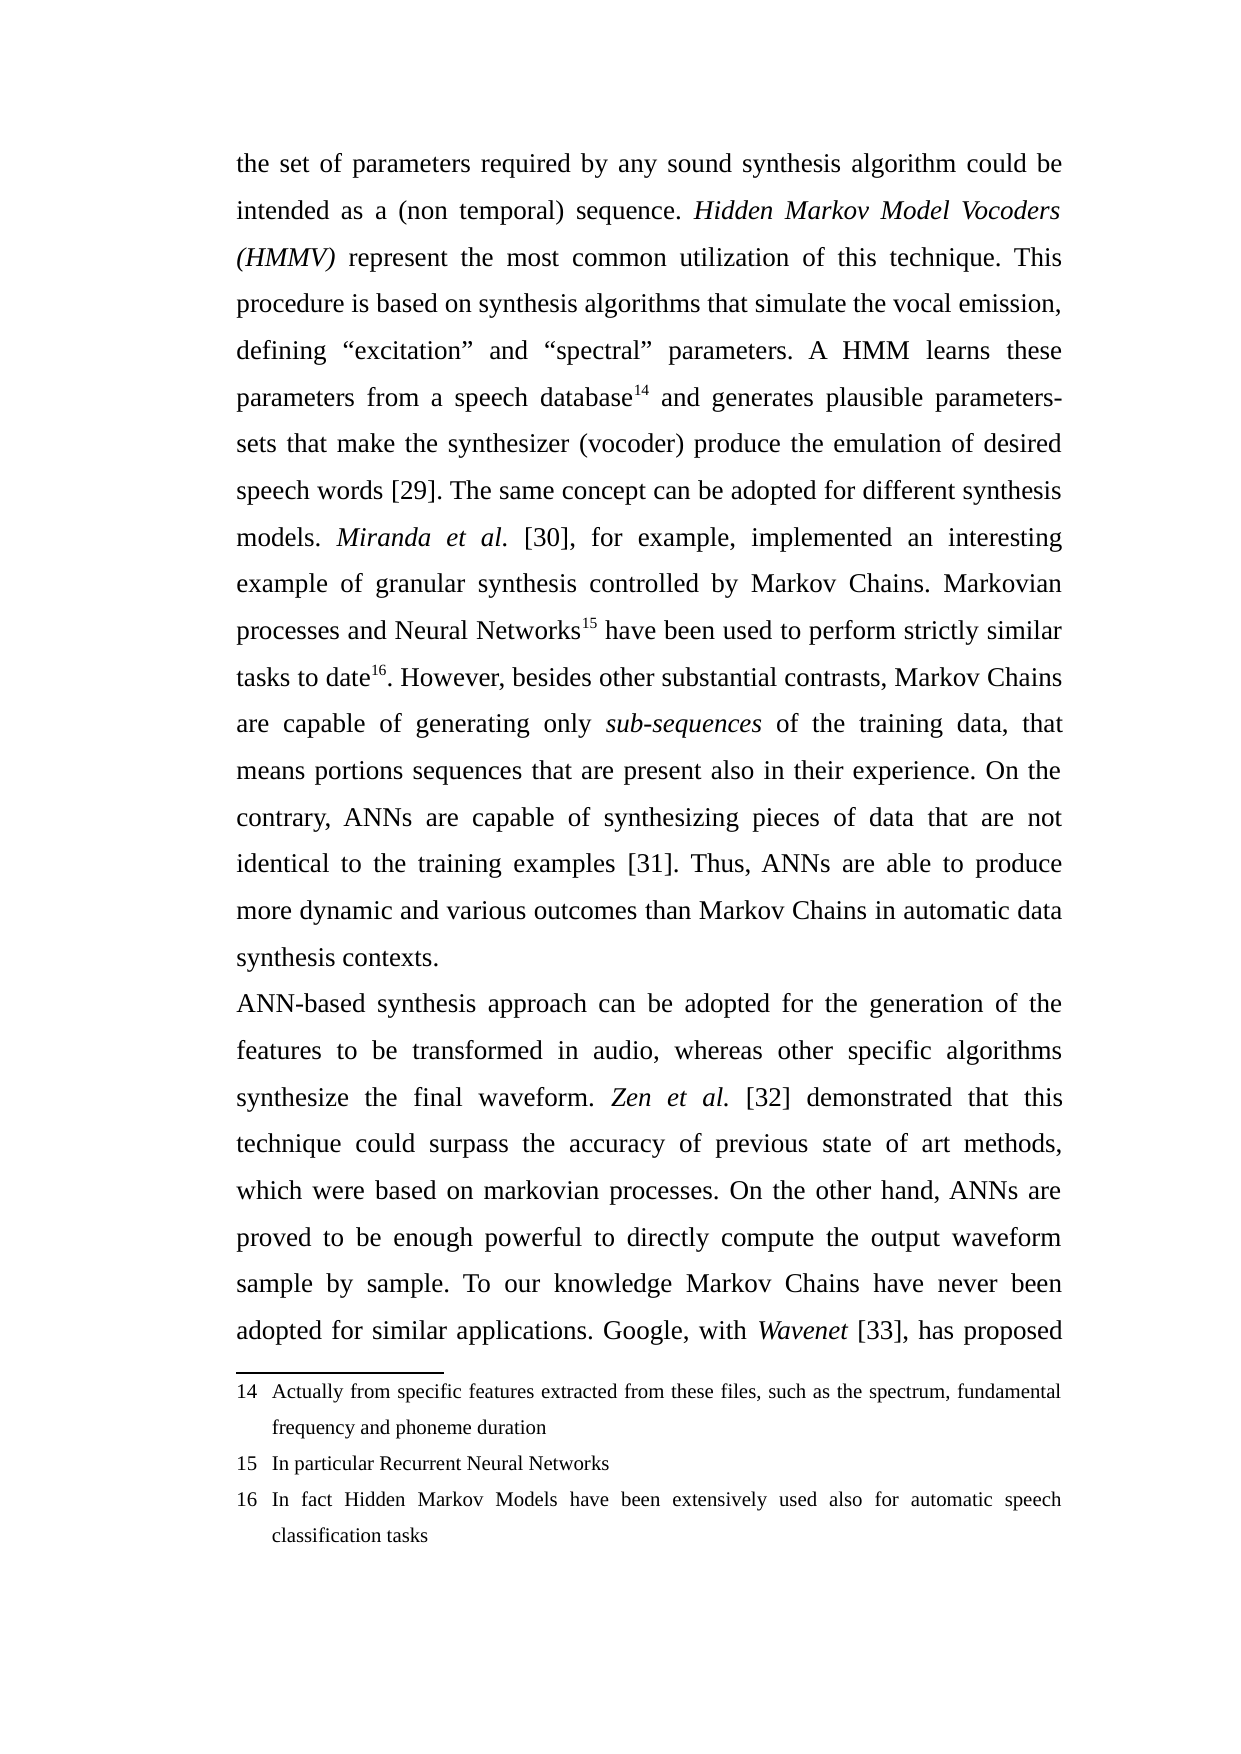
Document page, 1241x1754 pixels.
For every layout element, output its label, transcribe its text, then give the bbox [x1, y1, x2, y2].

text In particular Recurrent Neural Networks [236, 1451, 1063, 1475]
text In fact Hidden Markov Models have been extensively used also for automatic speech classification tasks [236, 1487, 1063, 1547]
text ANN-based synthesis approach can be adopted for the generation of the features to be transformed in audio, whereas other specific algorithms synthesize the final waveform. Zen et al. [32] demonstrated that this technique could surpass the accuracy of previous state of art methods, which were based on markovian processes. On the other hand, ANNs are proved to be enough powerful to directly compute the output waveform sample by sample. To our knowledge Markov Chains have never been adopted for similar applications. Google, with Wavenet [33], has proposed [236, 988, 1063, 1345]
text Actually from specific features extracted from these files, such as the spectrum, fundamental frequency and phoneme duration [236, 1379, 1063, 1439]
text the set of parameters required by any sound synthesis algorithm could be intended as a (non temporal) sequence. Hidden Markov Model Vocoders (HMMV) represent the most common utilization of this technique. This procedure is based on synthesis algorithms that simulate the vocal emission, defining “excitation” and “spectral” parameters. A HMM learns these parameters from a speech database and generates plausible parameters-sets that make the synthesizer (vocoder) produce the emulation of desired speech words [29]. The same concept can be adopted for different synthesis models. Miranda et al. [30], for example, implemented an interesting example of granular synthesis controlled by Markov Chains. Markovian processes and Neural Networks have been used to perform strictly similar tasks to date. However, besides other substantial contrasts, Markov Chains are capable of generating only sub-sequences of the training data, that means portions sequences that are present also in their experience. On the contrary, ANNs are capable of synthesizing pieces of data that are not identical to the training examples [31]. Thus, ANNs are able to produce more dynamic and various outcomes than Markov Chains in automatic data synthesis contexts. [236, 148, 1063, 972]
